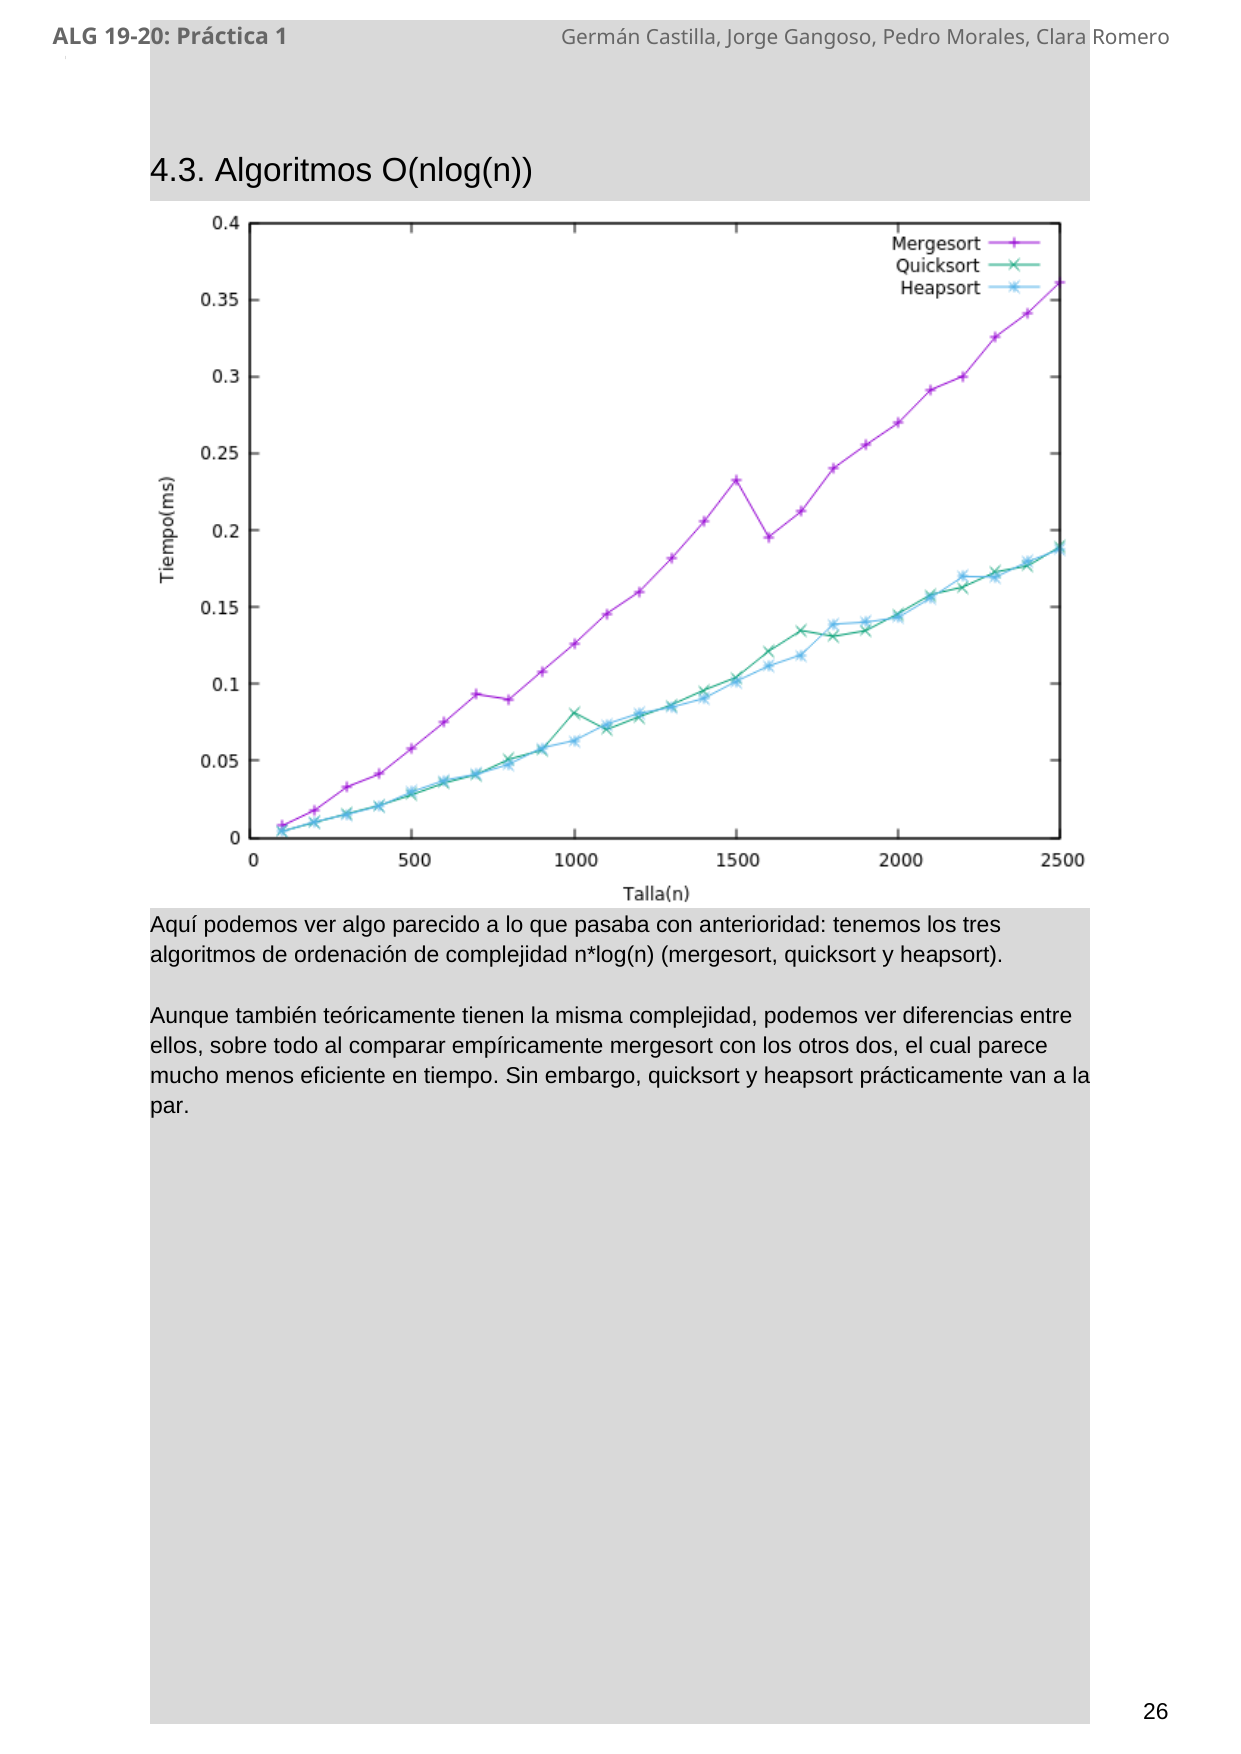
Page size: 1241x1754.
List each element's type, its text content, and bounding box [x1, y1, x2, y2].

picture [150, 201, 1091, 908]
subtitle 4.3. Algoritmos O(nlog(n)) [150, 150, 1090, 188]
text Aquí podemos ver algo parecido a lo que pasaba con anterioridad: tenemos los tres algoritmos de ordenación de complejidad n*log(n) (mergesort, quicksort y heapsort). [150, 911, 1090, 968]
text Aunque también teóricamente tienen la misma complejidad, podemos ver diferencias entre ellos, sobre todo al comparar empíricamente mergesort con los otros dos, el cual parece mucho menos eficiente en tiempo. Sin embargo, quicksort y heapsort prácticamente van a la par. [150, 1002, 1090, 1119]
